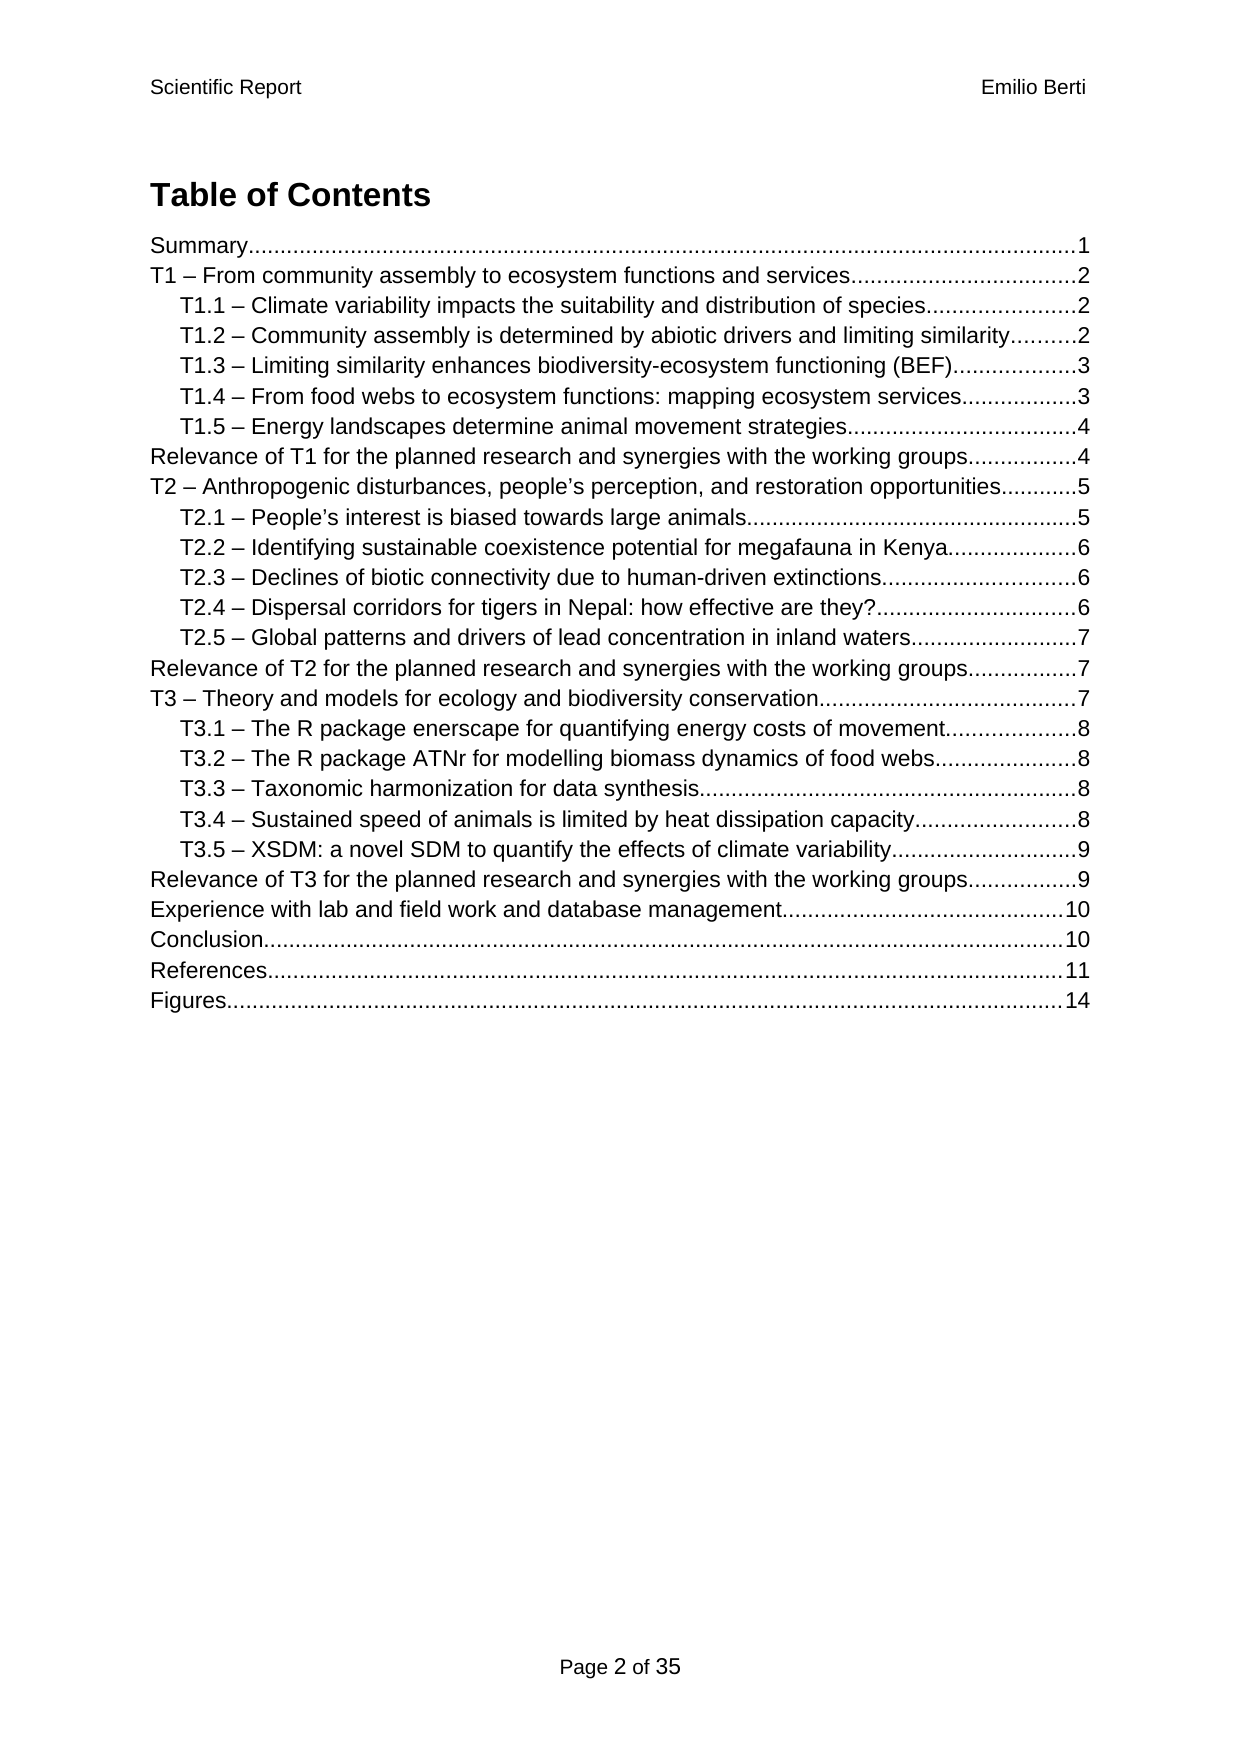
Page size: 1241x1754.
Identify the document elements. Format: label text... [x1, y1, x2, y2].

text T1.4 – From food webs to ecosystem functions: mapping ecosystem services 3 [179, 383, 1090, 409]
subtitle Table of Contents [150, 175, 1090, 213]
text T3.3 – Taxonomic harmonization for data synthesis 8 [179, 775, 1090, 802]
text References 11 [150, 957, 1090, 983]
text T3.2 – The R package ATNr for modelling biomass dynamics of food webs 8 [179, 745, 1090, 772]
text T1.5 – Energy landscapes determine animal movement strategies 4 [179, 413, 1090, 439]
text T2.3 – Declines of biotic connectivity due to human-driven extinctions 6 [179, 564, 1090, 590]
text T2.2 – Identifying sustainable coexistence potential for megafauna in Kenya 6 [179, 534, 1090, 560]
text T2 – Anthropogenic disturbances, people’s perception, and restoration opportunities 5 [150, 473, 1090, 500]
text Relevance of T3 for the planned research and synergies with the working groups 9 [150, 866, 1090, 892]
text T1.2 – Community assembly is determined by abiotic drivers and limiting similarity 2 [179, 322, 1090, 349]
text Experience with lab and field work and database management 10 [150, 896, 1090, 923]
text Relevance of T1 for the planned research and synergies with the working groups 4 [150, 443, 1090, 469]
text T2.5 – Global patterns and drivers of lead concentration in inland waters 7 [179, 624, 1090, 651]
text T3.1 – The R package enerscape for quantifying energy costs of movement 8 [179, 715, 1090, 741]
text T1.3 – Limiting similarity enhances biodiversity-ecosystem functioning (BEF) 3 [179, 352, 1090, 379]
text T3.5 – XSDM: a novel SDM to quantify the effects of climate variability 9 [179, 836, 1090, 862]
text T1.1 – Climate variability impacts the suitability and distribution of species 2 [179, 292, 1090, 318]
text T2.1 – People’s interest is biased towards large animals 5 [179, 503, 1090, 530]
text T3.4 – Sustained speed of animals is limited by heat dissipation capacity 8 [179, 806, 1090, 832]
text T2.4 – Dispersal corridors for tigers in Nepal: how effective are they? 6 [179, 594, 1090, 621]
text T1 – From community assembly to ecosystem functions and services 2 [150, 262, 1090, 288]
text Summary 1 [150, 232, 1090, 258]
text Conclusion 10 [150, 926, 1090, 953]
text T3 – Theory and models for ecology and biodiversity conservation 7 [150, 685, 1090, 711]
text Figures 14 [150, 987, 1090, 1013]
text Relevance of T2 for the planned research and synergies with the working groups 7 [150, 654, 1090, 681]
